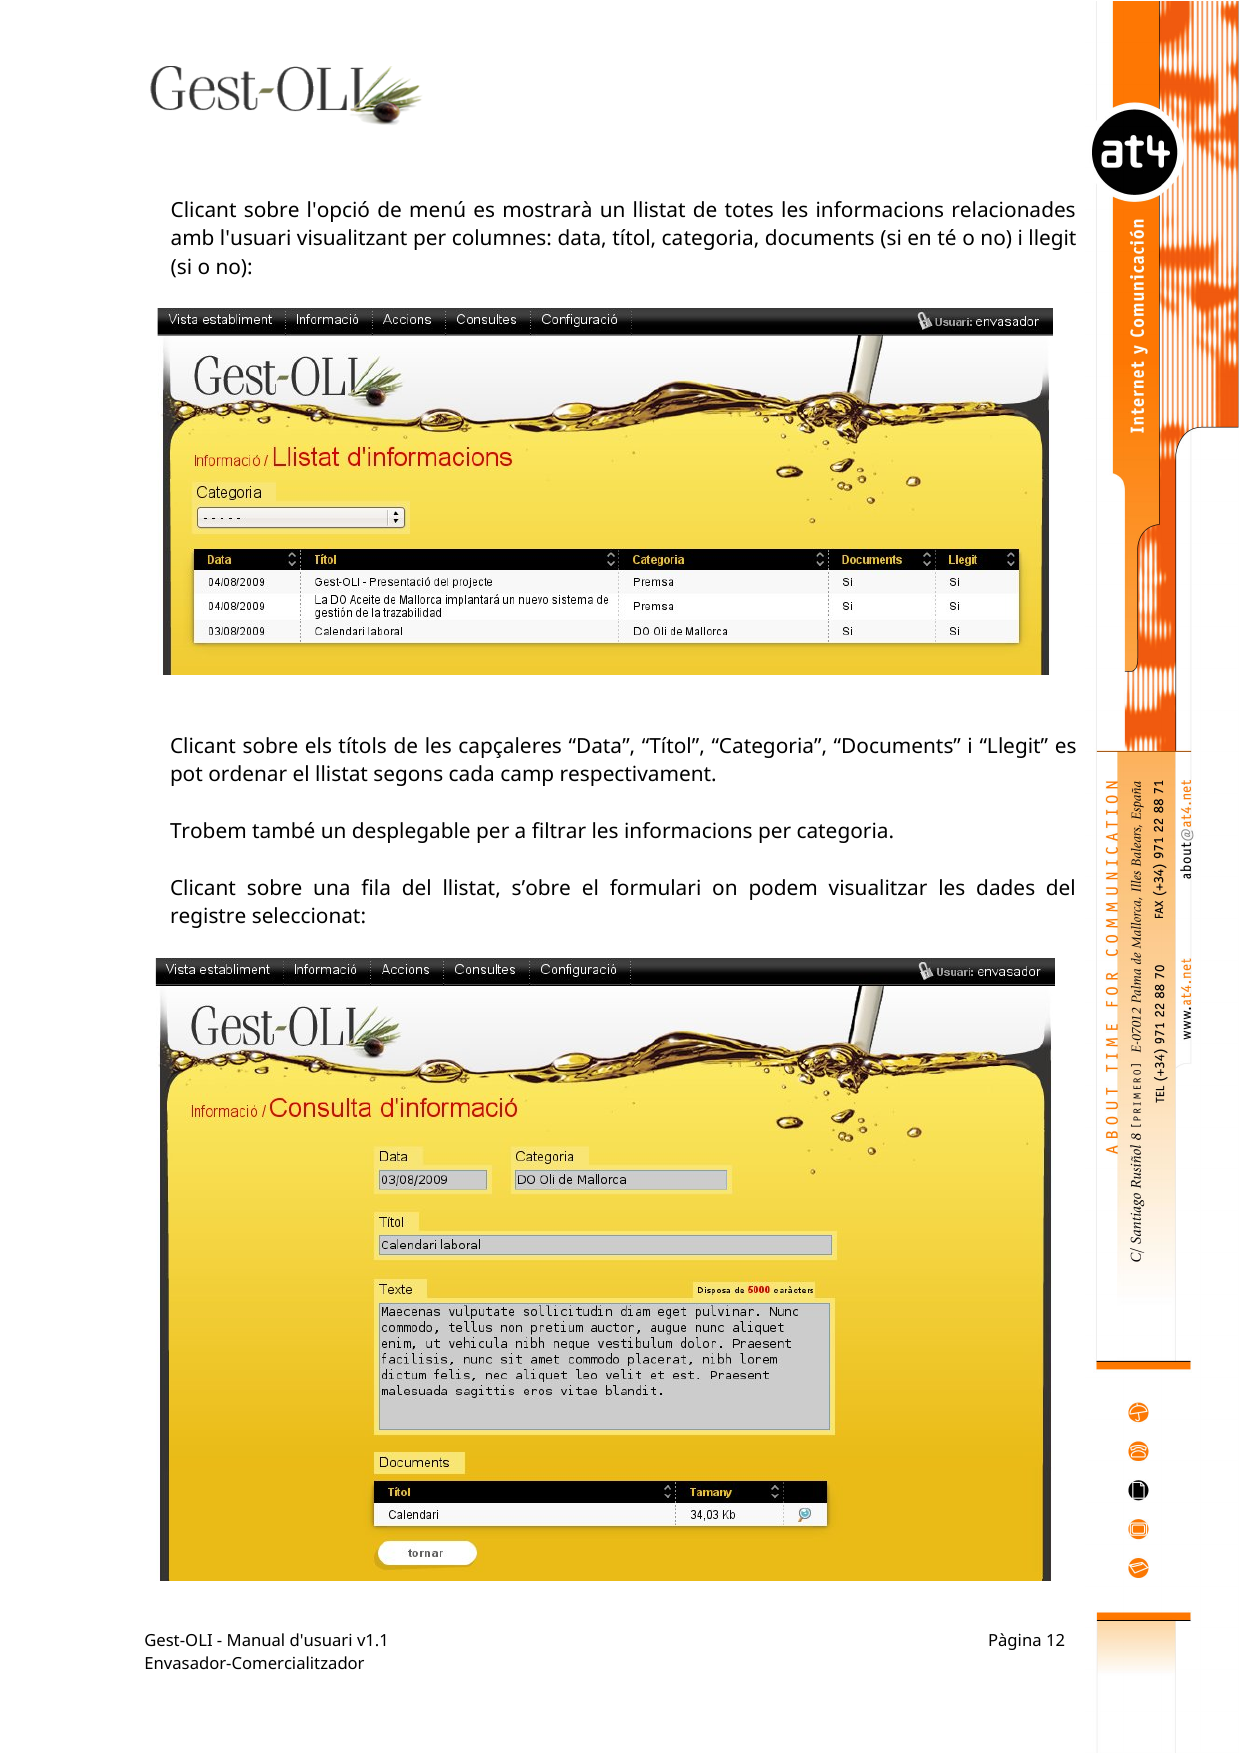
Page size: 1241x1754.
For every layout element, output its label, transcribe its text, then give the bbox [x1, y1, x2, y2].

picture [149, 66, 423, 126]
text Clicant sobre una fila del llistat, s’obre el formulari on podem visualitzar les dades del registre seleccionat: [170, 873, 1078, 930]
text Clicant sobre l'opció de menú es mostrarà un llistat de totes les informacions relacionades amb l'usuari visualitzant per columnes: data, títol, categoria, documents (si en té o no) i llegit (si o no): [170, 195, 1078, 280]
text Clicant sobre els títols de les capçaleres “Data”, “Títol”, “Categoria”, “Documents” i “Llegit” es pot ordenar el llistat segons cada camp respectivament. [170, 731, 1078, 788]
text Trobem també un desplegable per a filtrar les informacions per categoria. [170, 816, 1078, 845]
picture [155, 958, 1055, 1581]
picture [157, 308, 1053, 675]
picture [1085, 1, 1239, 1753]
